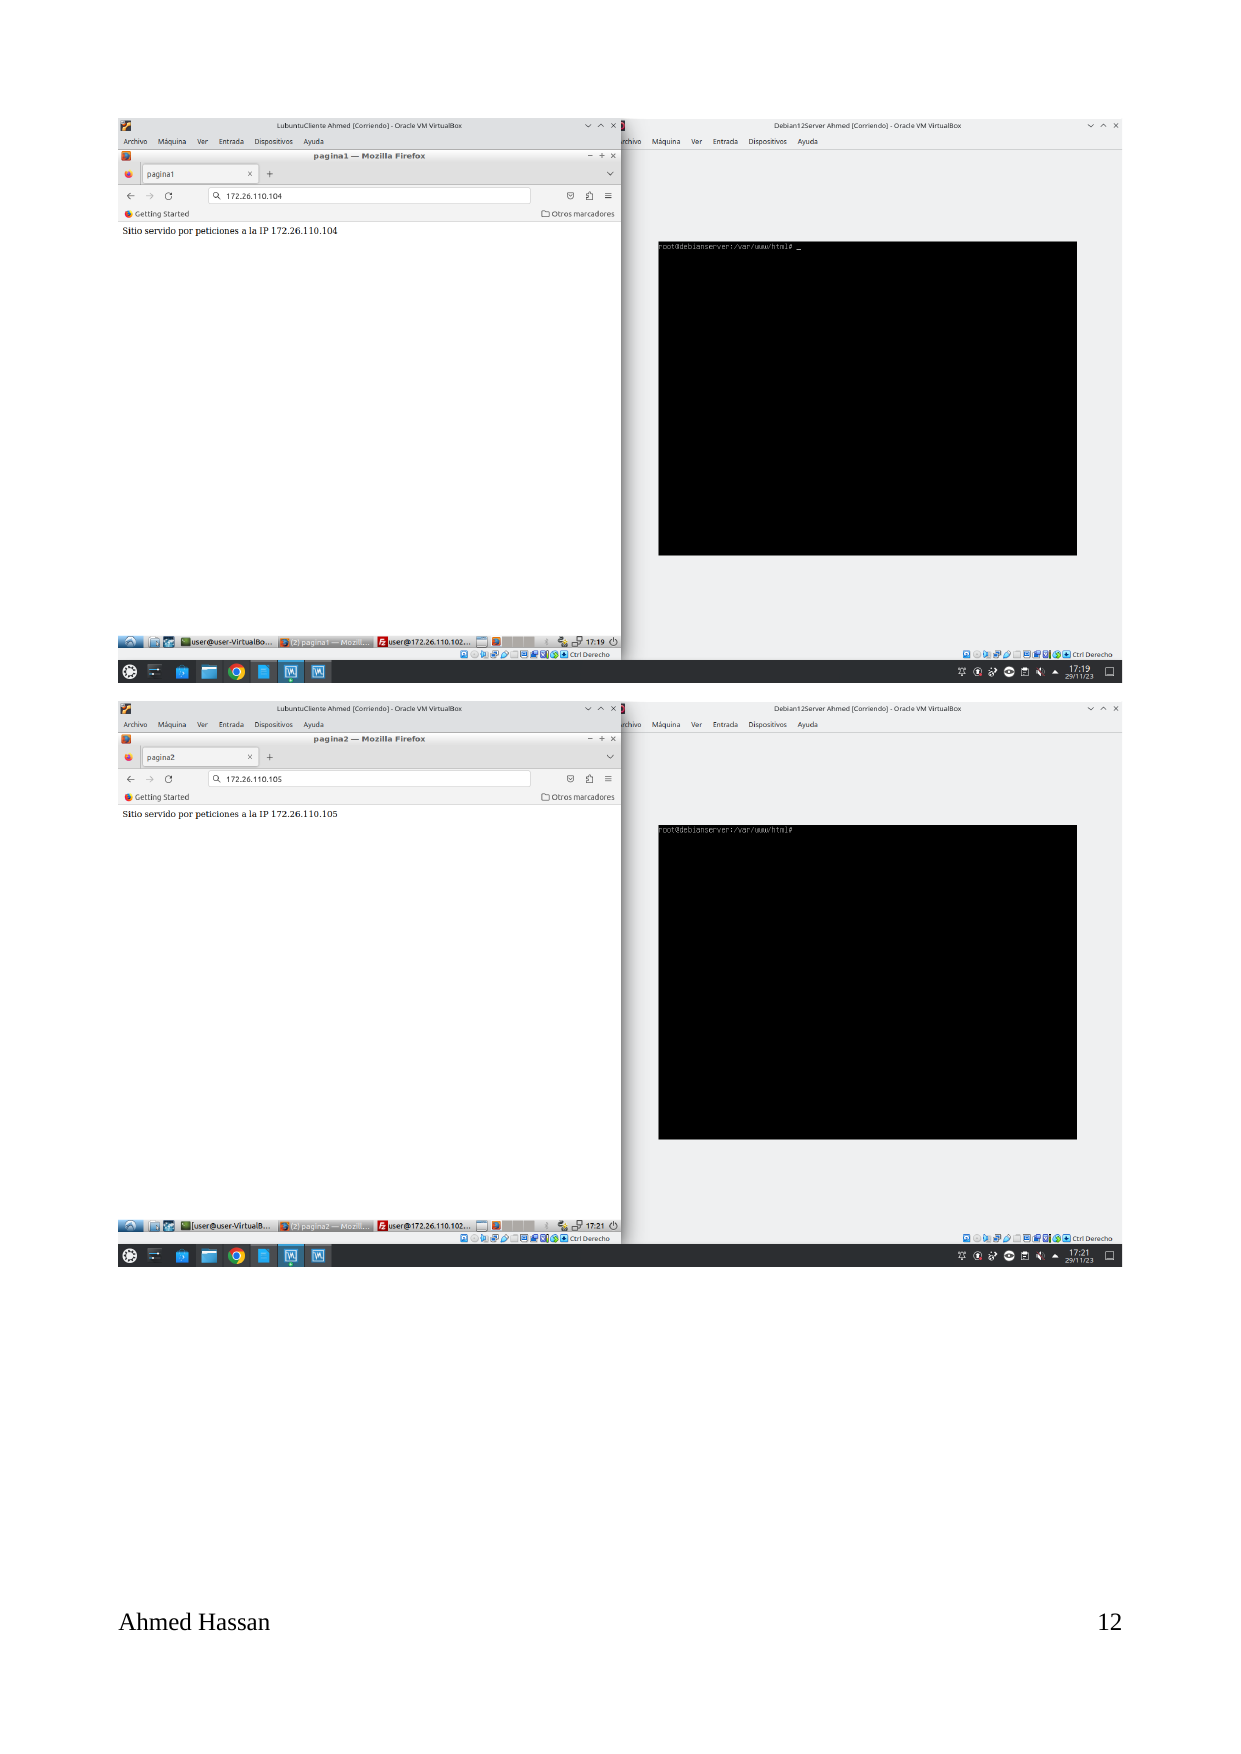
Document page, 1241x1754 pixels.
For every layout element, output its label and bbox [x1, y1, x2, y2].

picture [118, 701, 1123, 1267]
picture [118, 118, 1123, 683]
